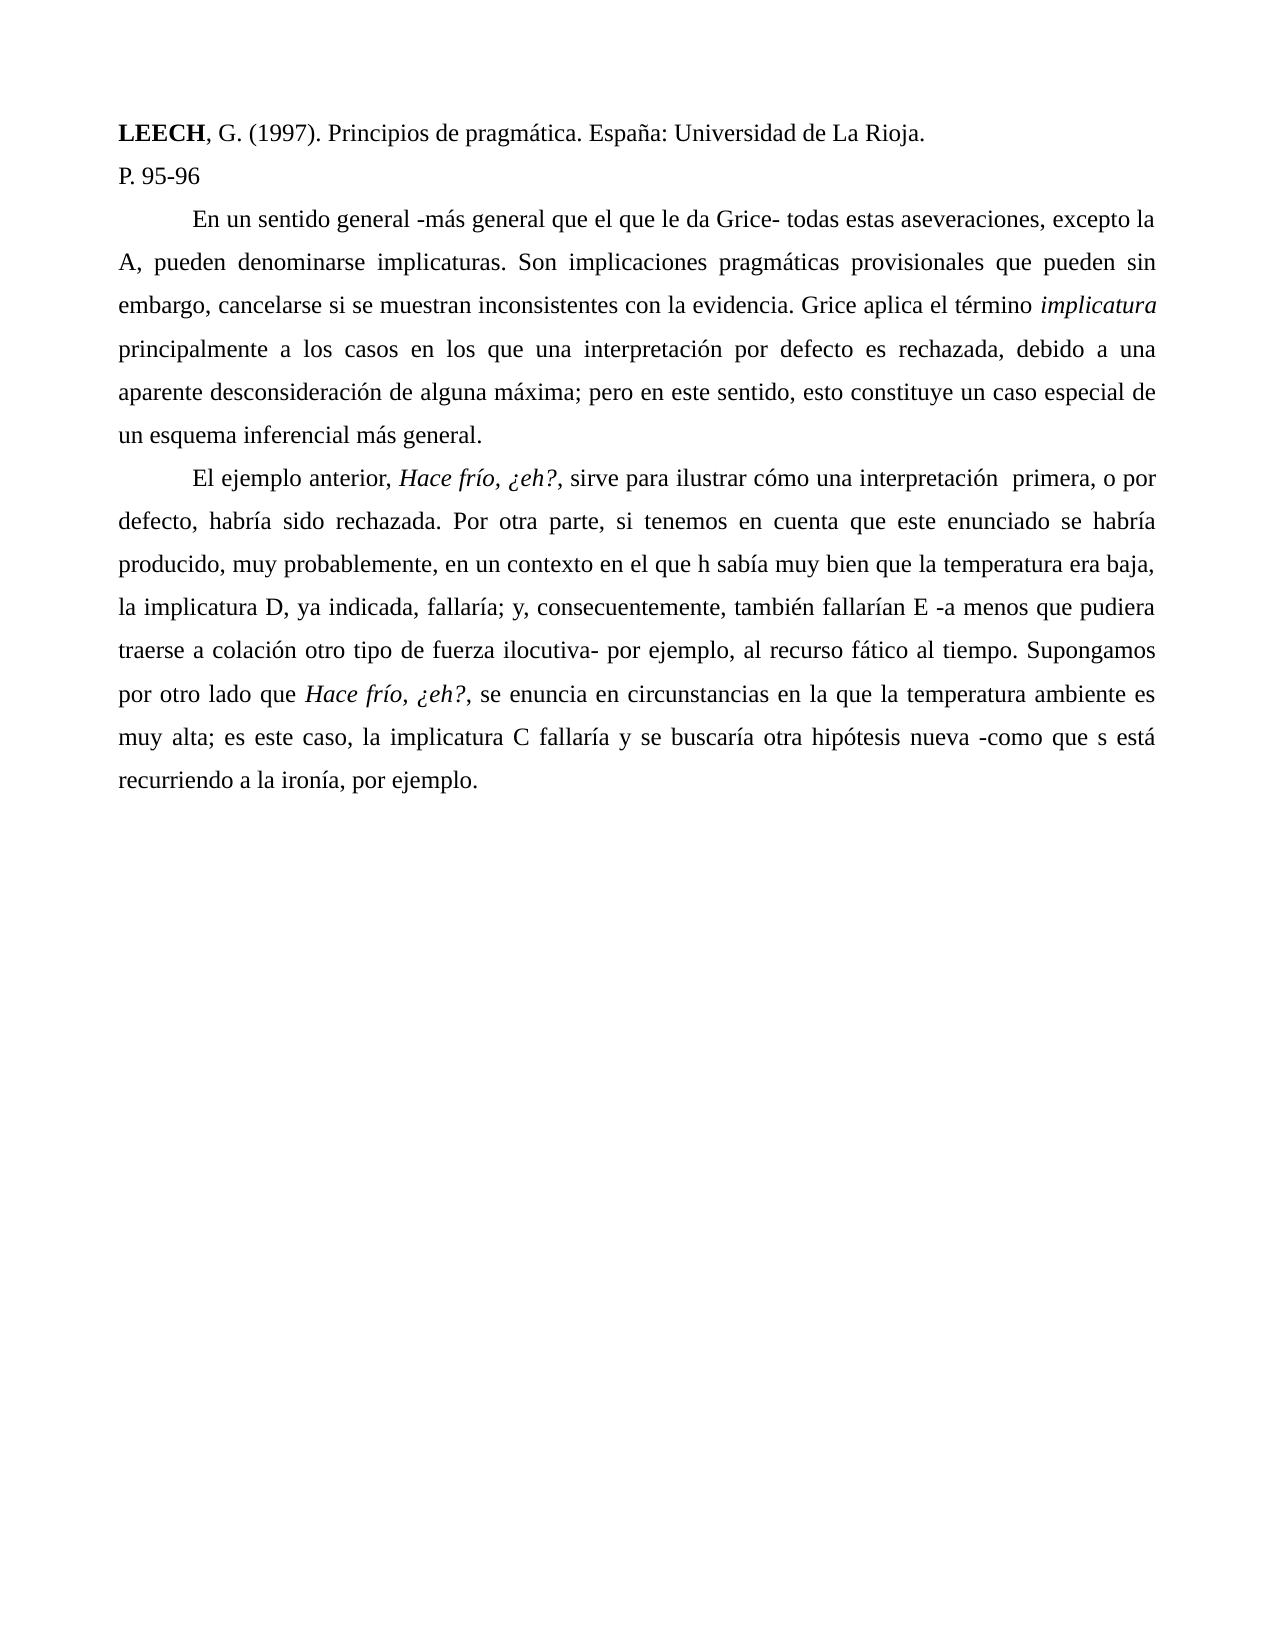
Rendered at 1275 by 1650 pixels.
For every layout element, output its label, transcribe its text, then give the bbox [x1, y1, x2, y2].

text P. 95-96 [118, 161, 1157, 190]
text LEECH, G. (1997). Principios de pragmática. España: Universidad de La Rioja. [118, 118, 1157, 147]
text El ejemplo anterior, Hace frío, ¿eh?, sirve para ilustrar cómo una interpretación primera, o por defecto, habría sido rechazada. Por otra parte, si tenemos en cuenta que este enunciado se habría producido, muy probablemente, en un contexto en el que h sabía muy bien que la temperatura era baja, la implicatura D, ya indicada, fallaría; y, consecuentemente, también fallarían E -a menos que pudiera traerse a colación otro tipo de fuerza ilocutiva- por ejemplo, al recurso fático al tiempo. Supongamos por otro lado que Hace frío, ¿eh?, se enuncia en circunstancias en la que la temperatura ambiente es muy alta; es este caso, la implicatura C fallaría y se buscaría otra hipótesis nueva -como que s está recurriendo a la ironía, por ejemplo. [118, 463, 1157, 794]
text En un sentido general -más general que el que le da Grice- todas estas aseveraciones, excepto la A, pueden denominarse implicaturas. Son implicaciones pragmáticas provisionales que pueden sin embargo, cancelarse si se muestran inconsistentes con la evidencia. Grice aplica el término implicatura principalmente a los casos en los que una interpretación por defecto es rechazada, debido a una aparente desconsideración de alguna máxima; pero en este sentido, esto constituye un caso especial de un esquema inferencial más general. [118, 204, 1157, 449]
